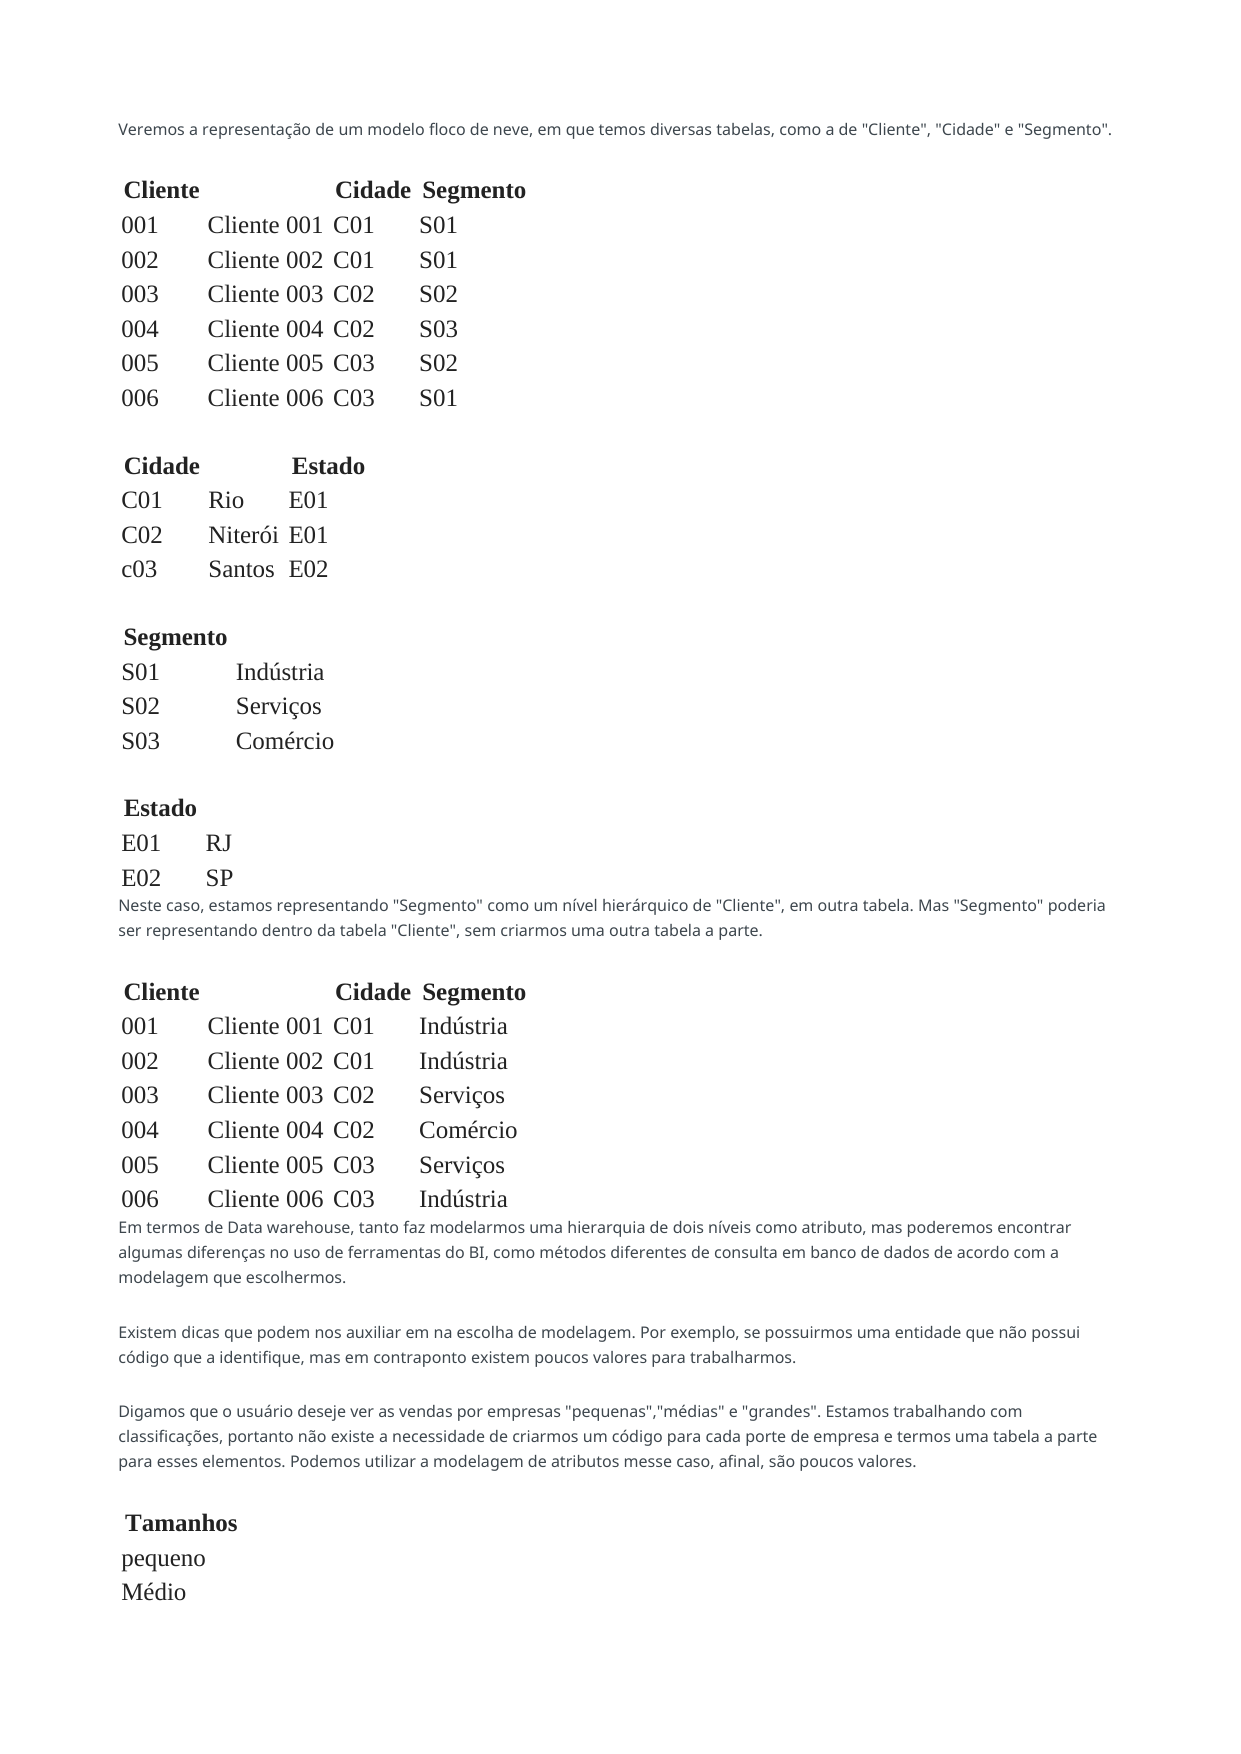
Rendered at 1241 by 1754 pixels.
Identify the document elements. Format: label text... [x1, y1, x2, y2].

table_cell Indústria [416, 1181, 532, 1216]
table_cell Cliente 006 [205, 1181, 330, 1216]
table_cell Cliente 004 [205, 1112, 330, 1147]
table_cell Cliente 006 [205, 380, 330, 415]
table_cell c03 [118, 552, 205, 586]
table_cell Comércio [233, 723, 343, 757]
table_cell C01 [330, 207, 416, 242]
table_cell 006 [118, 1181, 204, 1216]
table_cell S01 [416, 242, 532, 276]
table_header [233, 619, 343, 654]
table_cell C01 [330, 1009, 416, 1043]
table_cell S02 [416, 276, 532, 311]
table_cell 003 [118, 276, 204, 311]
table_cell Cliente 002 [205, 242, 330, 276]
table_cell 002 [118, 1043, 204, 1078]
table_cell 005 [118, 1147, 204, 1181]
table_header Cliente [118, 173, 204, 207]
table_header Cidade [330, 173, 416, 207]
table_cell Niterói [205, 517, 285, 552]
table_cell Indústria [416, 1043, 532, 1078]
table_header Estado [285, 448, 372, 482]
table_cell Cliente 003 [205, 1078, 330, 1112]
table_cell 006 [118, 380, 204, 415]
table_cell S03 [416, 311, 532, 346]
table_cell Cliente 005 [205, 346, 330, 380]
table_cell 004 [118, 1112, 204, 1147]
table_header [203, 791, 243, 825]
table_cell C02 [330, 1078, 416, 1112]
table_cell E01 [118, 825, 202, 860]
table_cell 003 [118, 1078, 204, 1112]
text Neste caso, estamos representando "Segmento" como um nível hierárquico de "Cliente", em outra tabela. Mas "Segmento" poderia ser representando dentro da tabela "Cliente", sem criarmos uma outra tabela a parte. [118, 894, 1122, 941]
table_cell E01 [285, 483, 372, 517]
table_header Cidade [118, 448, 205, 482]
table_header Cidade [330, 974, 416, 1008]
table_cell 001 [118, 1009, 204, 1043]
table_cell E01 [285, 517, 372, 552]
table_cell C02 [118, 517, 205, 552]
table_header [205, 974, 330, 1008]
table_cell Cliente 003 [205, 276, 330, 311]
text Digamos que o usuário deseje ver as vendas por empresas "pequenas","médias" e "grandes". Estamos trabalhando com classificações, portanto não existe a necessidade de criarmos um código para cada porte de empresa e termos uma tabela a parte para esses elementos. Podemos utilizar a modelagem de atributos messe caso, afinal, são poucos valores. [118, 1401, 1122, 1473]
table_cell Serviços [416, 1078, 532, 1112]
table_cell C01 [330, 1043, 416, 1078]
table_header Segmento [416, 974, 532, 1008]
table_header Segmento [416, 173, 532, 207]
table_cell C03 [330, 346, 416, 380]
table_cell C01 [330, 242, 416, 276]
table_cell Serviços [416, 1147, 532, 1181]
table_cell Indústria [233, 654, 343, 688]
table_cell Indústria [416, 1009, 532, 1043]
table_cell Cliente 005 [205, 1147, 330, 1181]
table_cell S01 [416, 207, 532, 242]
table_cell E02 [118, 860, 202, 894]
text Existem dicas que podem nos auxiliar em na escolha de modelagem. Por exemplo, se possuirmos uma entidade que não possui código que a identifique, mas em contraponto existem poucos valores para trabalharmos. [118, 1321, 1122, 1368]
table_header [205, 173, 330, 207]
table_cell Comércio [416, 1112, 532, 1147]
table_cell Serviços [233, 688, 343, 723]
table_header Cliente [118, 974, 204, 1008]
table_cell Médio [118, 1575, 244, 1609]
table_header Segmento [118, 619, 233, 654]
table_cell C02 [330, 311, 416, 346]
table_cell Cliente 001 [205, 1009, 330, 1043]
table_cell C01 [118, 483, 205, 517]
table_cell Rio [205, 483, 285, 517]
table_cell C03 [330, 1181, 416, 1216]
table_cell S01 [118, 654, 233, 688]
table_cell SP [203, 860, 243, 894]
table_header Estado [118, 791, 202, 825]
table_cell 001 [118, 207, 204, 242]
table_cell pequeno [118, 1540, 244, 1574]
table_cell Cliente 004 [205, 311, 330, 346]
table_header Tamanhos [118, 1505, 244, 1540]
table_cell S02 [416, 346, 532, 380]
table_cell Cliente 002 [205, 1043, 330, 1078]
table_cell 002 [118, 242, 204, 276]
table_cell S02 [118, 688, 233, 723]
table_cell S03 [118, 723, 233, 757]
table_cell E02 [285, 552, 372, 586]
table_header [205, 448, 285, 482]
table_cell 005 [118, 346, 204, 380]
table_cell S01 [416, 380, 532, 415]
table_cell C02 [330, 1112, 416, 1147]
table_cell C02 [330, 276, 416, 311]
text Em termos de Data warehouse, tanto faz modelarmos uma hierarquia de dois níveis como atributo, mas poderemos encontrar algumas diferenças no uso de ferramentas do BI, como métodos diferentes de consulta em banco de dados de acordo com a modelagem que escolhermos. [118, 1216, 1122, 1288]
table_cell C03 [330, 1147, 416, 1181]
text Veremos a representação de um modelo floco de neve, em que temos diversas tabelas, como a de "Cliente", "Cidade" e "Segmento". [118, 118, 1122, 140]
table_cell C03 [330, 380, 416, 415]
table_cell Santos [205, 552, 285, 586]
table_cell 004 [118, 311, 204, 346]
table_cell Cliente 001 [205, 207, 330, 242]
table_cell RJ [203, 825, 243, 860]
